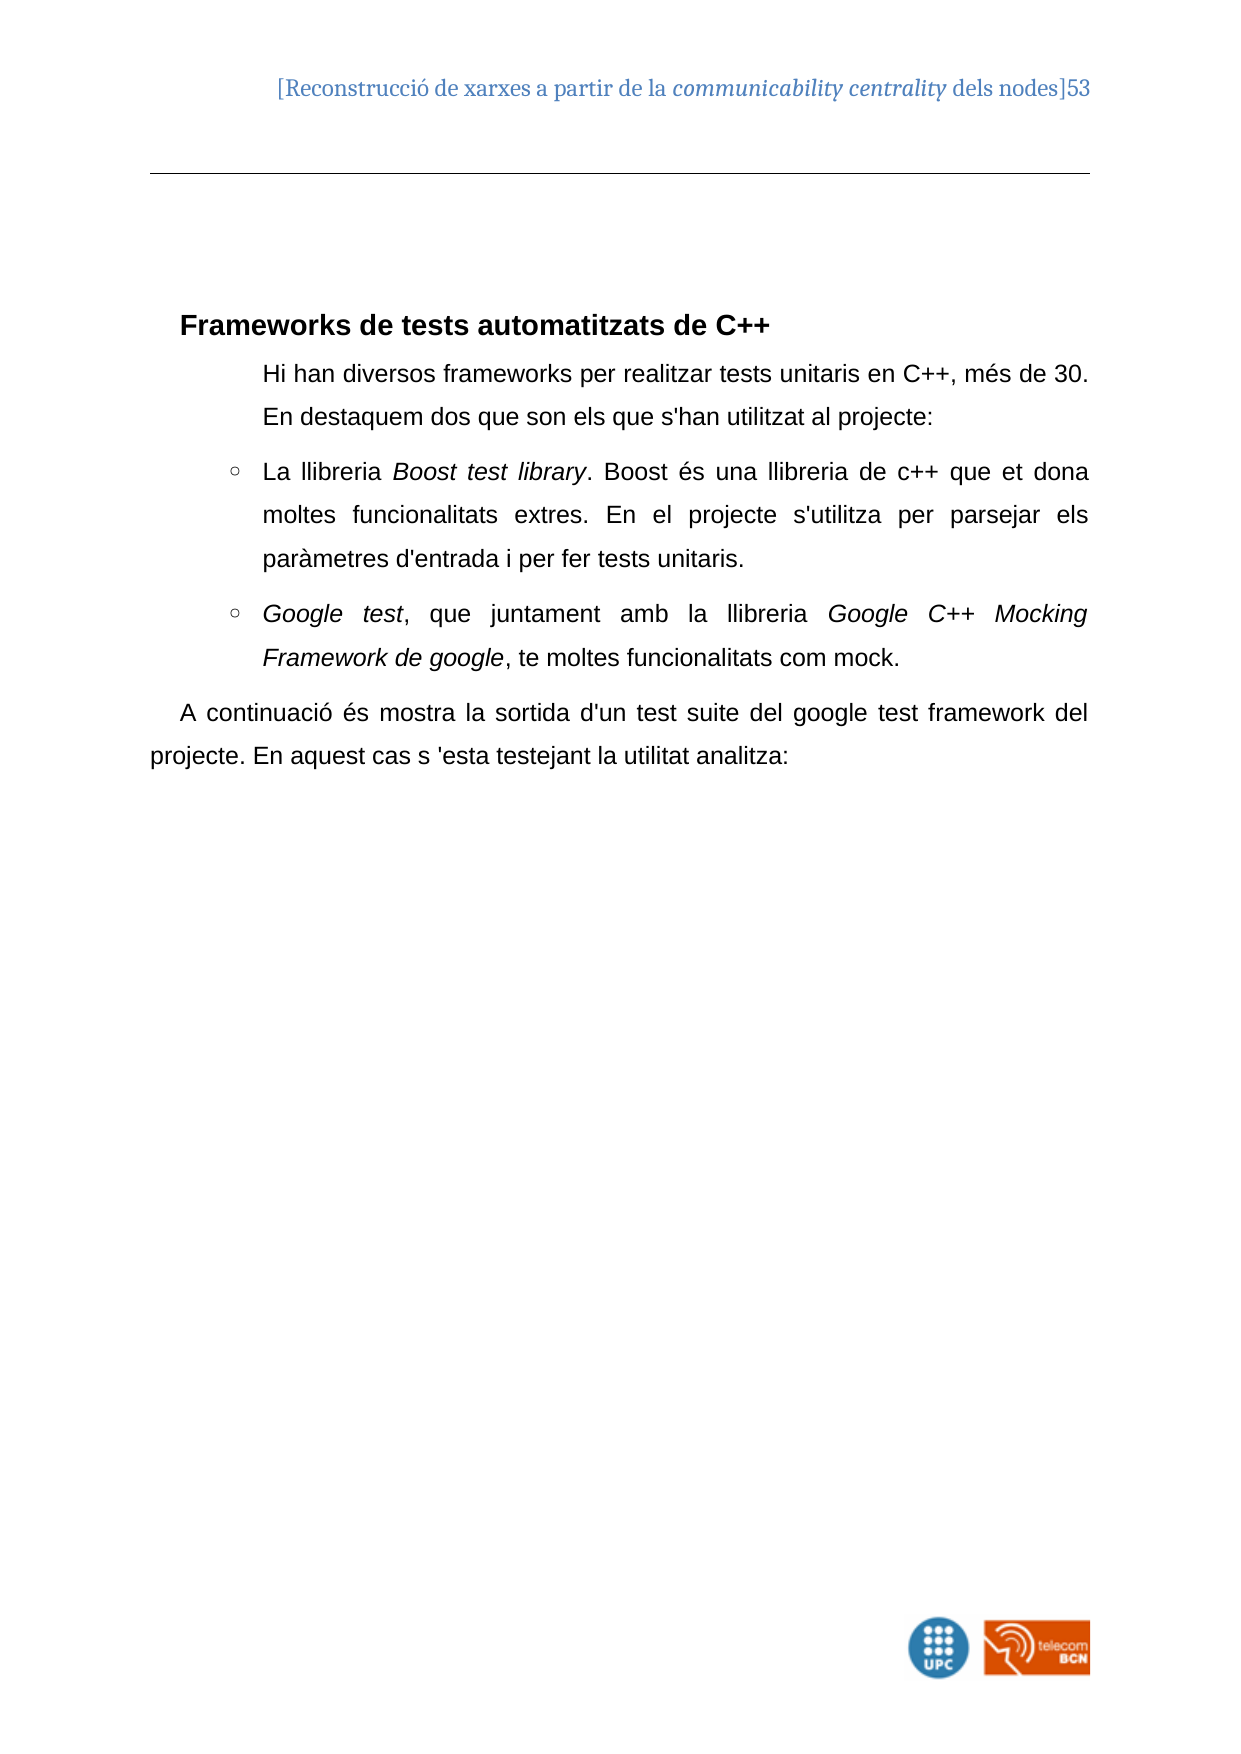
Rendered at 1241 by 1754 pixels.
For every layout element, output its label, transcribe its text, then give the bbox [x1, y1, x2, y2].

list Google test, que juntament amb la llibreria Google C++ Mocking Framework de google, te moltes funcionalitats com mock. [225, 599, 1090, 671]
list La llibreria Boost test library. Boost és una llibreria de c++ que et dona moltes funcionalitats extres. En el projecte s'utilitza per parsejar els paràmetres d'entrada i per fer tests unitaris. [225, 457, 1090, 572]
list Hi han diversos frameworks per realitzar tests unitaris en C++, més de 30. En destaquem dos que son els que s'han utilitzat al projecte: [225, 358, 1090, 430]
text A continuació és mostra la sortida d'un test suite del google test framework del projecte. En aquest cas s 'esta testejant la utilitat analitza: [150, 698, 1090, 770]
subtitle Frameworks de tests automatitzats de C++ [150, 307, 1090, 341]
picture [904, 1614, 1091, 1681]
